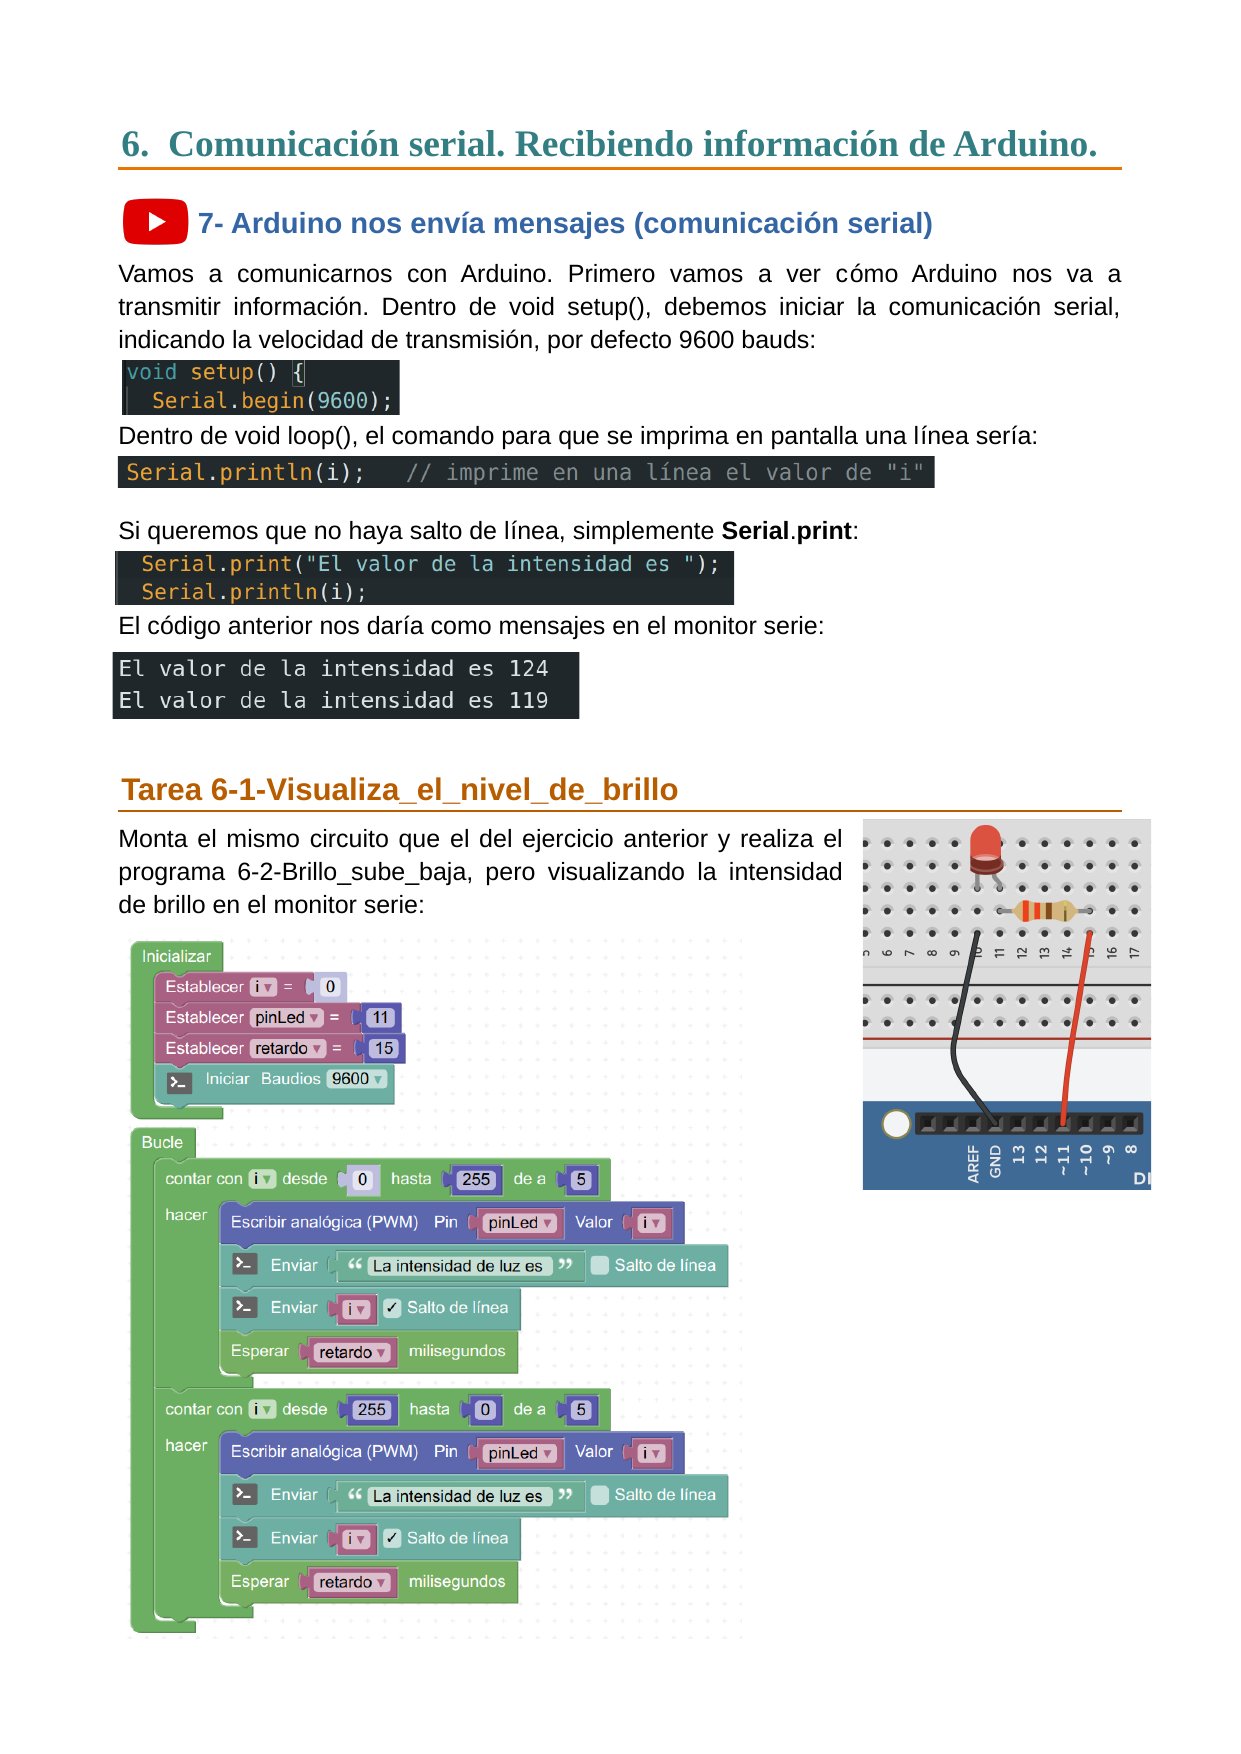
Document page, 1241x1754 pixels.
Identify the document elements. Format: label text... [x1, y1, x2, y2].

picture [117, 456, 935, 488]
subtitle Tarea 6-1-Visualiza_el_nivel_de_brillo [118, 768, 1122, 810]
text Dentro de void loop(), el comando para que se imprima en pantalla una línea sería: [118, 421, 1122, 449]
text Si queremos que no haya salto de línea, simplemente Serial.print: [118, 516, 1122, 544]
picture [123, 933, 742, 1639]
text El código anterior nos daría como mensajes en el monitor serie: [118, 611, 1122, 640]
picture [115, 551, 735, 605]
text Monta el mismo circuito que el del ejercicio anterior y realiza el programa 6-2-Brillo_sube_baja, pero visualizando la intensidad de brillo en el monitor serie: [118, 824, 862, 919]
picture [112, 652, 580, 719]
picture [122, 360, 400, 415]
subtitle Comunicación serial. Recibiendo información de Arduino. [118, 118, 1122, 167]
picture [862, 819, 1152, 1190]
text 7- Arduino nos envía mensajes (comunicación serial) [187, 206, 1122, 240]
text Vamos a comunicarnos con Arduino. Primero vamos a ver cómo Arduino nos va a transmitir información. Dentro de void setup(), debemos iniciar la comunicación serial, indicando la velocidad de transmisión, por defecto 9600 bauds: [118, 259, 1122, 354]
